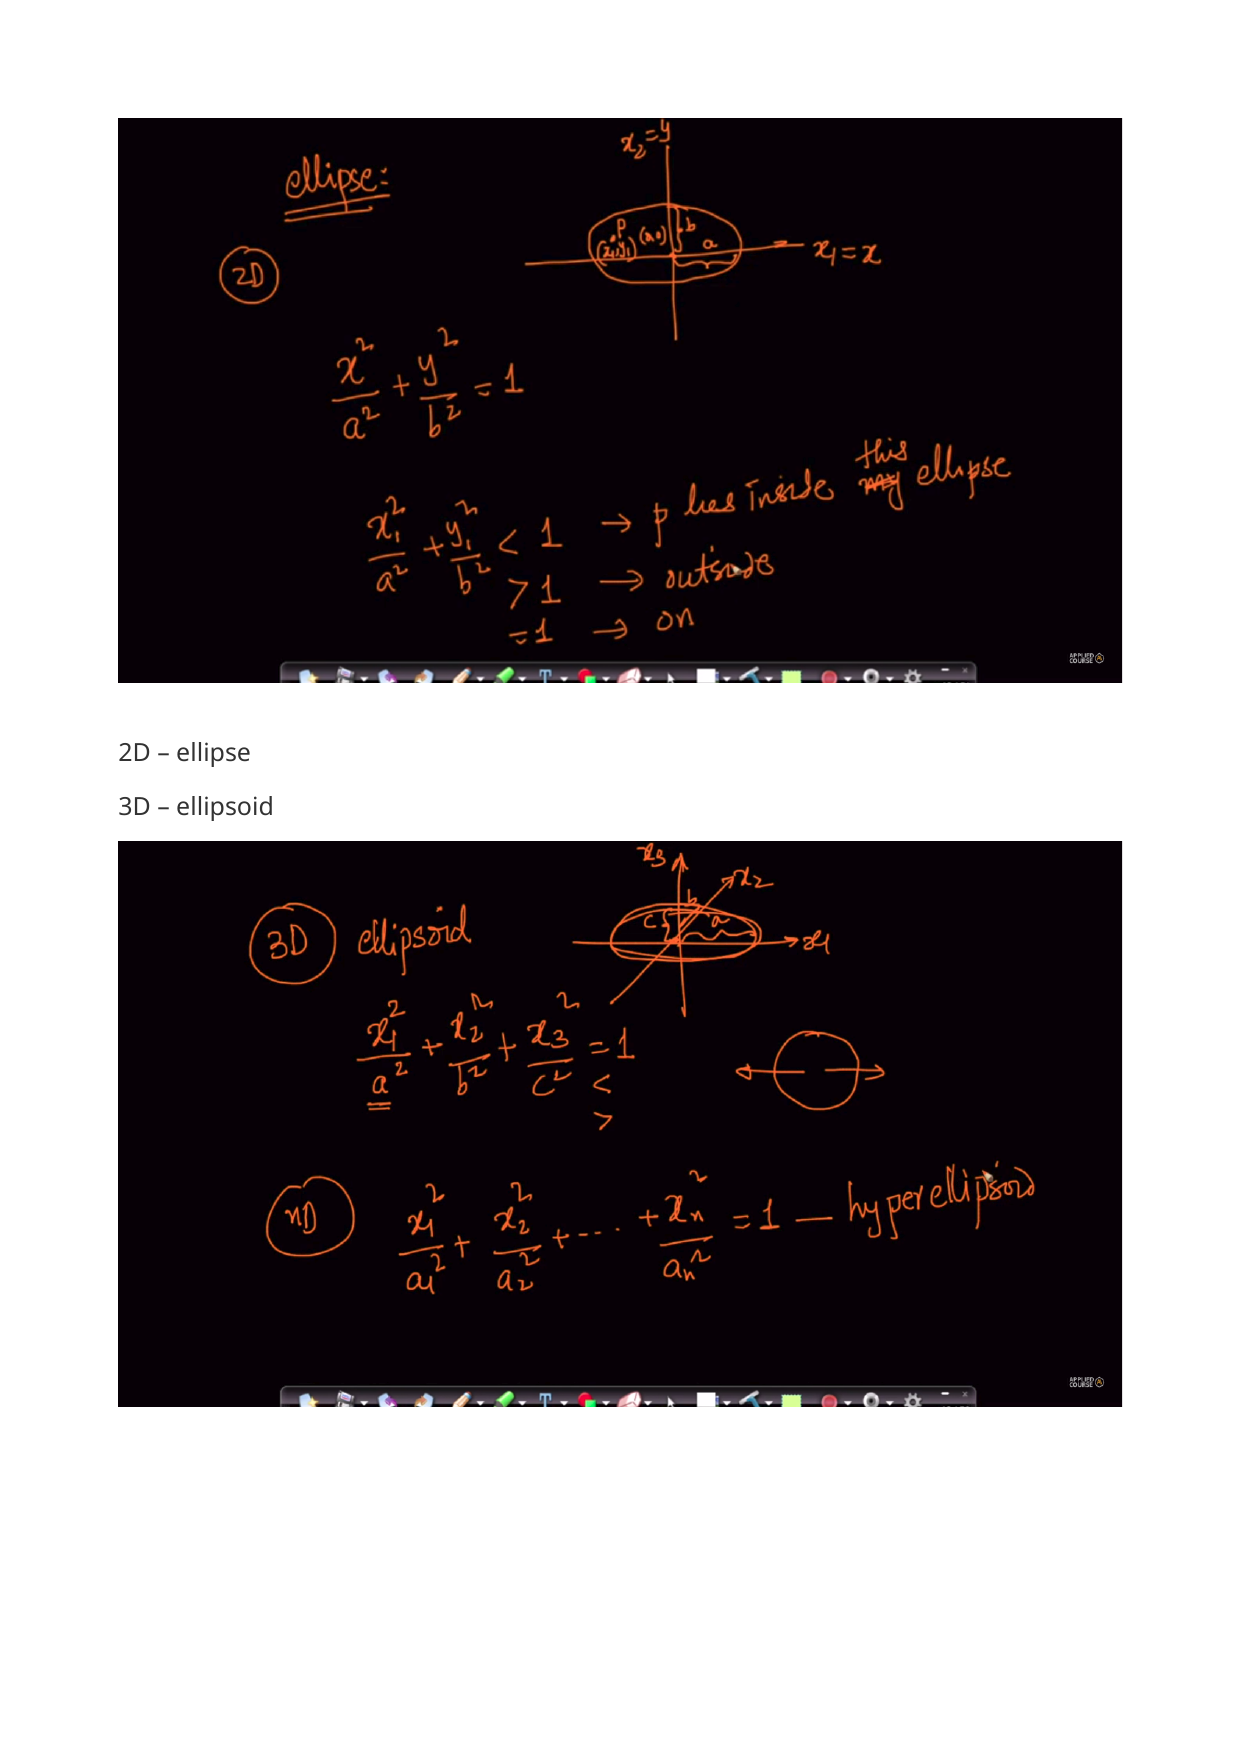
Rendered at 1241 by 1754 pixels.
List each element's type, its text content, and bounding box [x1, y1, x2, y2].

picture [118, 118, 1123, 683]
text 3D – ellipsoid [118, 788, 1122, 822]
text 2D – ellipse [118, 734, 1122, 768]
picture [118, 841, 1123, 1407]
